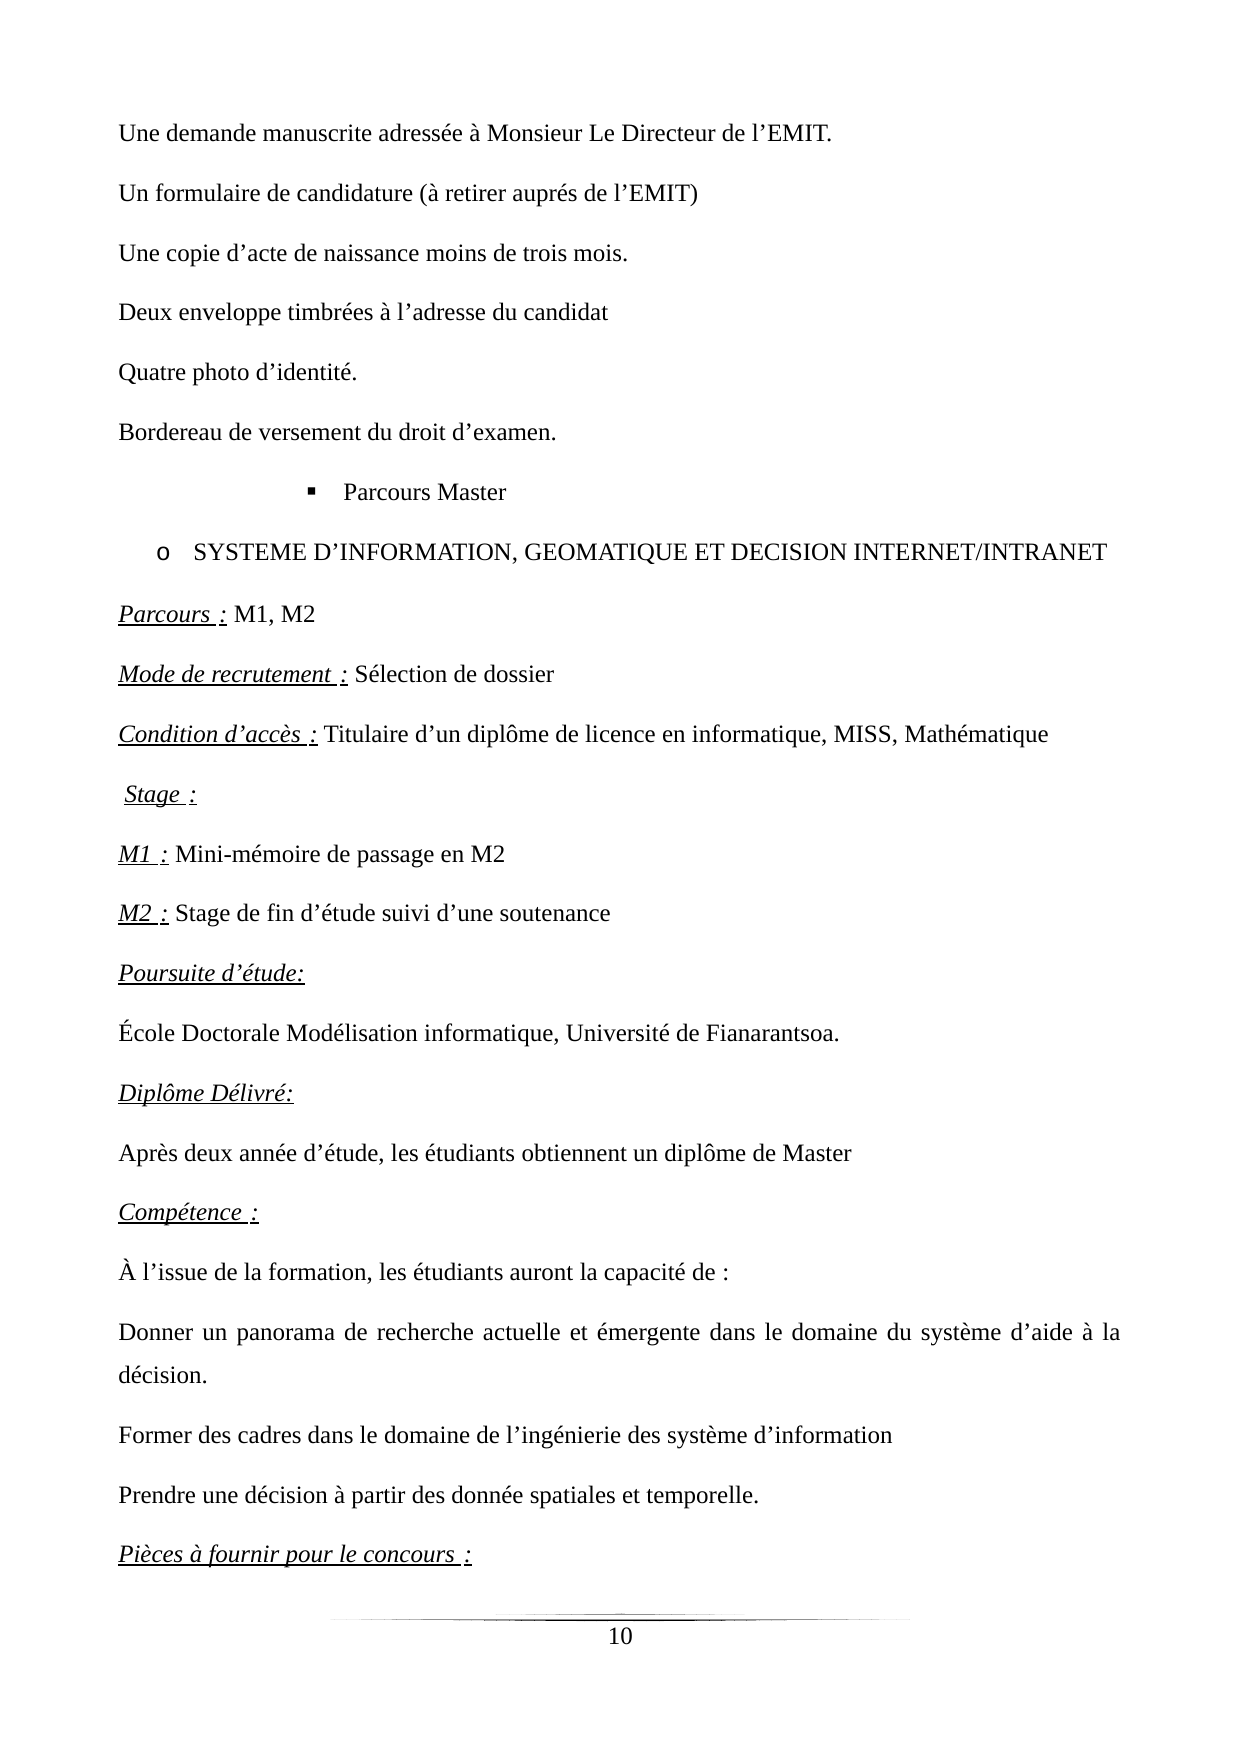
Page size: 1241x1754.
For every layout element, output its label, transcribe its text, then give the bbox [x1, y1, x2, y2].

text Pièces à fournir pour le concours : [118, 1539, 1122, 1568]
text Parcours : M1, M2 [118, 599, 1122, 628]
text Compétence : [118, 1197, 1122, 1226]
text Donner un panorama de recherche actuelle et émergente dans le domaine du système d’aide à la décision. [118, 1317, 1122, 1389]
text Une demande manuscrite adressée à Monsieur Le Directeur de l’EMIT. [118, 118, 1122, 147]
text Diplôme Délivré: [118, 1078, 1122, 1107]
text Deux enveloppe timbrées à l’adresse du candidat [118, 297, 1122, 326]
text Mode de recrutement : Sélection de dossier [118, 659, 1122, 688]
text Quatre photo d’identité. [118, 357, 1122, 386]
text Un formulaire de candidature (à retirer auprés de l’EMIT) [118, 178, 1122, 207]
text M1 : Mini-mémoire de passage en M2 [118, 839, 1122, 867]
text Former des cadres dans le domaine de l’ingénierie des système d’information [118, 1420, 1122, 1449]
list Parcours Master [306, 477, 1122, 506]
text Stage : [118, 779, 1122, 808]
text Poursuite d’étude: [118, 958, 1122, 987]
text Bordereau de versement du droit d’examen. [118, 417, 1122, 446]
text Après deux année d’étude, les étudiants obtiennent un diplôme de Master [118, 1138, 1122, 1166]
text Prendre une décision à partir des donnée spatiales et temporelle. [118, 1480, 1122, 1508]
text Condition d’accès : Titulaire d’un diplôme de licence en informatique, MISS, Mathématique [118, 719, 1122, 748]
text École Doctorale Modélisation informatique, Université de Fianarantsoa. [118, 1018, 1122, 1047]
text M2 : Stage de fin d’étude suivi d’une soutenance [118, 898, 1122, 927]
picture [171, 1613, 1069, 1622]
text Une copie d’acte de naissance moins de trois mois. [118, 238, 1122, 266]
list SYSTEME D’INFORMATION, GEOMATIQUE ET DECISION INTERNET/INTRANET [156, 537, 1122, 567]
text À l’issue de la formation, les étudiants auront la capacité de : [118, 1257, 1122, 1286]
